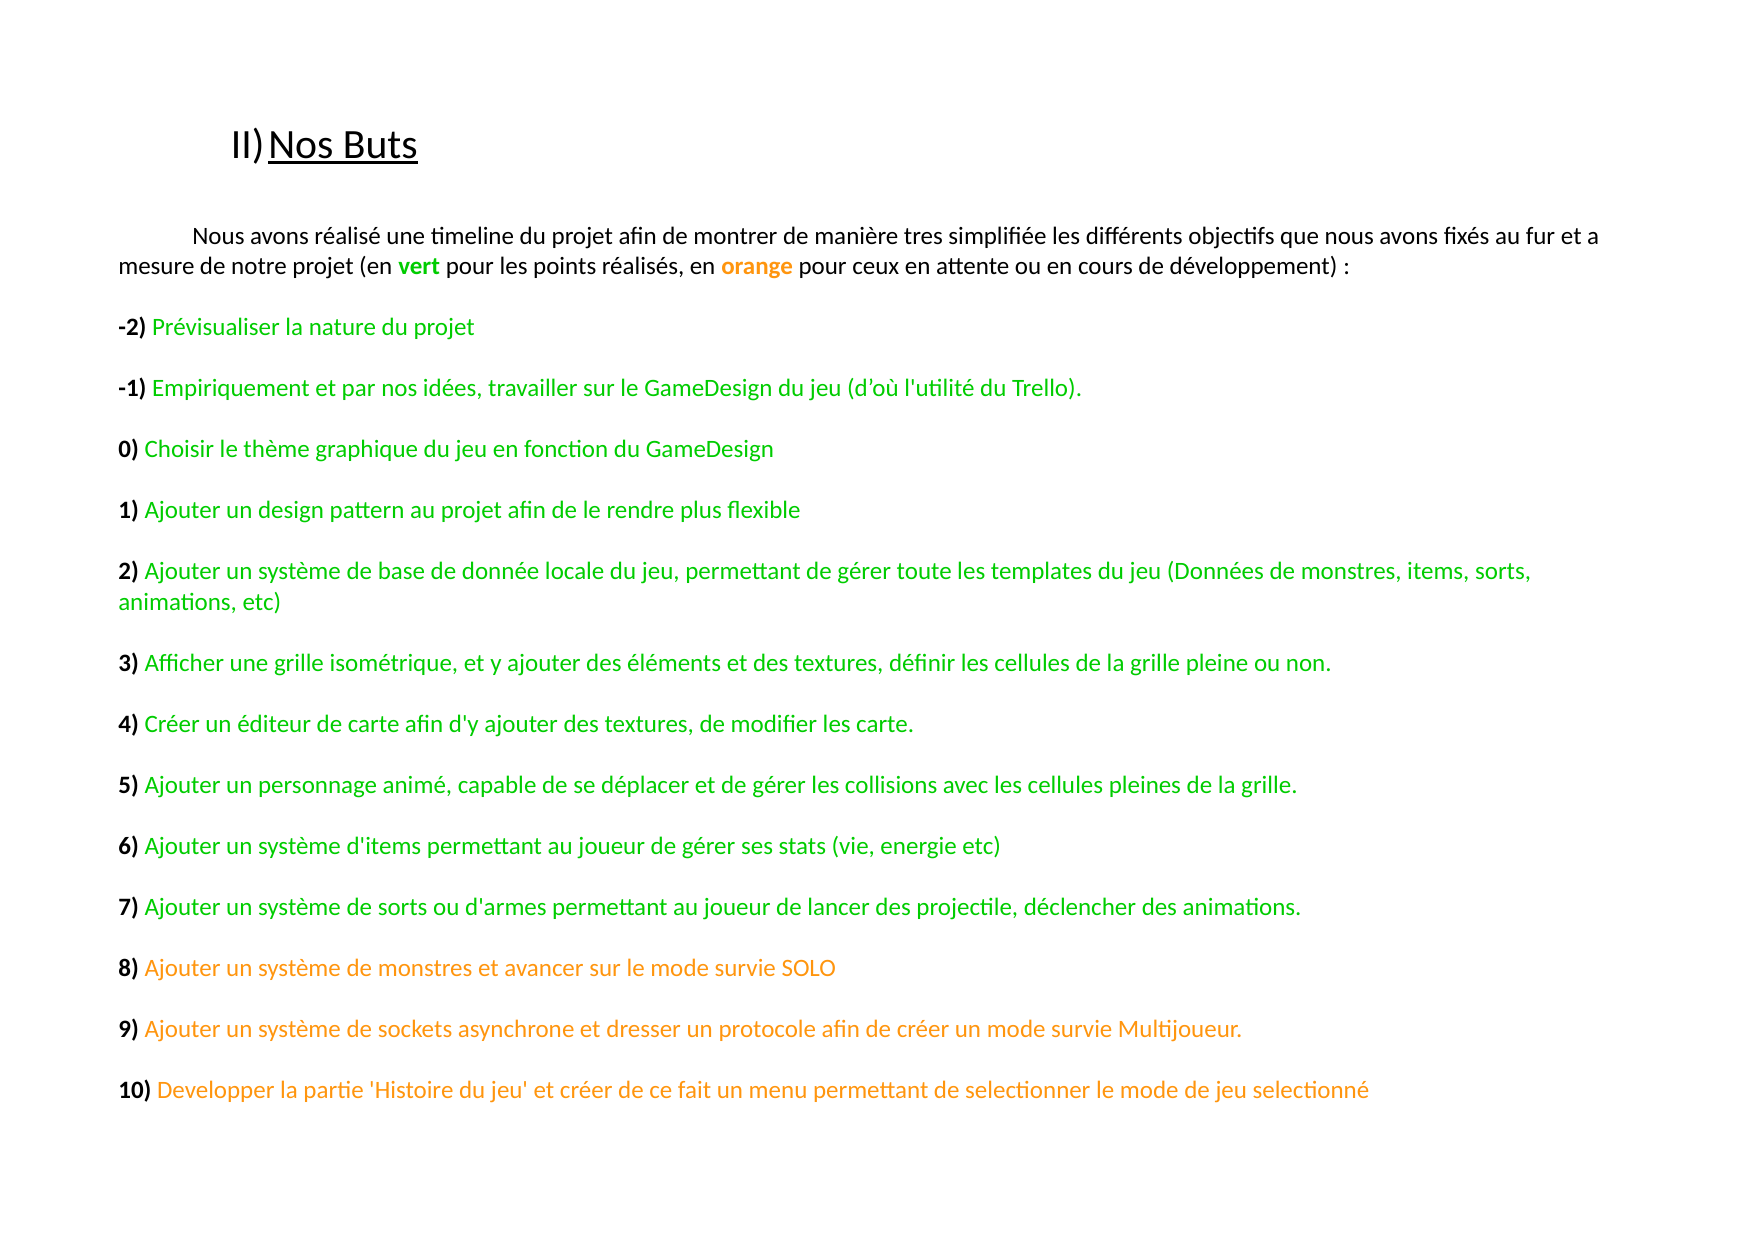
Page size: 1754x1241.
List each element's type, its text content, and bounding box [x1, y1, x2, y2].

text 0) Choisir le thème graphique du jeu en fonction du GameDesign [118, 433, 1636, 464]
text 10) Developper la partie 'Histoire du jeu' et créer de ce fait un menu permettant de selectionner le mode de jeu selectionné [118, 1074, 1636, 1105]
text 8) Ajouter un système de monstres et avancer sur le mode survie SOLO [118, 952, 1636, 983]
list Nos Buts [231, 118, 1636, 169]
text 2) Ajouter un système de base de donnée locale du jeu, permettant de gérer toute les templates du jeu (Données de monstres, items, sorts, animations, etc) [118, 556, 1636, 617]
text -2) Prévisualiser la nature du projet [118, 311, 1636, 342]
text 3) Afficher une grille isométrique, et y ajouter des éléments et des textures, définir les cellules de la grille pleine ou non. [118, 647, 1636, 678]
text 7) Ajouter un système de sorts ou d'armes permettant au joueur de lancer des projectile, déclencher des animations. [118, 891, 1636, 922]
text 6) Ajouter un système d'items permettant au joueur de gérer ses stats (vie, energie etc) [118, 830, 1636, 861]
text 9) Ajouter un système de sockets asynchrone et dresser un protocole afin de créer un mode survie Multijoueur. [118, 1013, 1636, 1044]
text Nous avons réalisé une timeline du projet afin de montrer de manière tres simplifiée les différents objectifs que nous avons fixés au fur et a mesure de notre projet (en vert pour les points réalisés, en orange pour ceux en attente ou en cours de développement) : [118, 220, 1636, 281]
text -1) Empiriquement et par nos idées, travailler sur le GameDesign du jeu (d’où l'utilité du Trello). [118, 372, 1636, 403]
text 5) Ajouter un personnage animé, capable de se déplacer et de gérer les collisions avec les cellules pleines de la grille. [118, 769, 1636, 800]
text 4) Créer un éditeur de carte afin d'y ajouter des textures, de modifier les carte. [118, 708, 1636, 739]
text 1) Ajouter un design pattern au projet afin de le rendre plus flexible [118, 494, 1636, 525]
